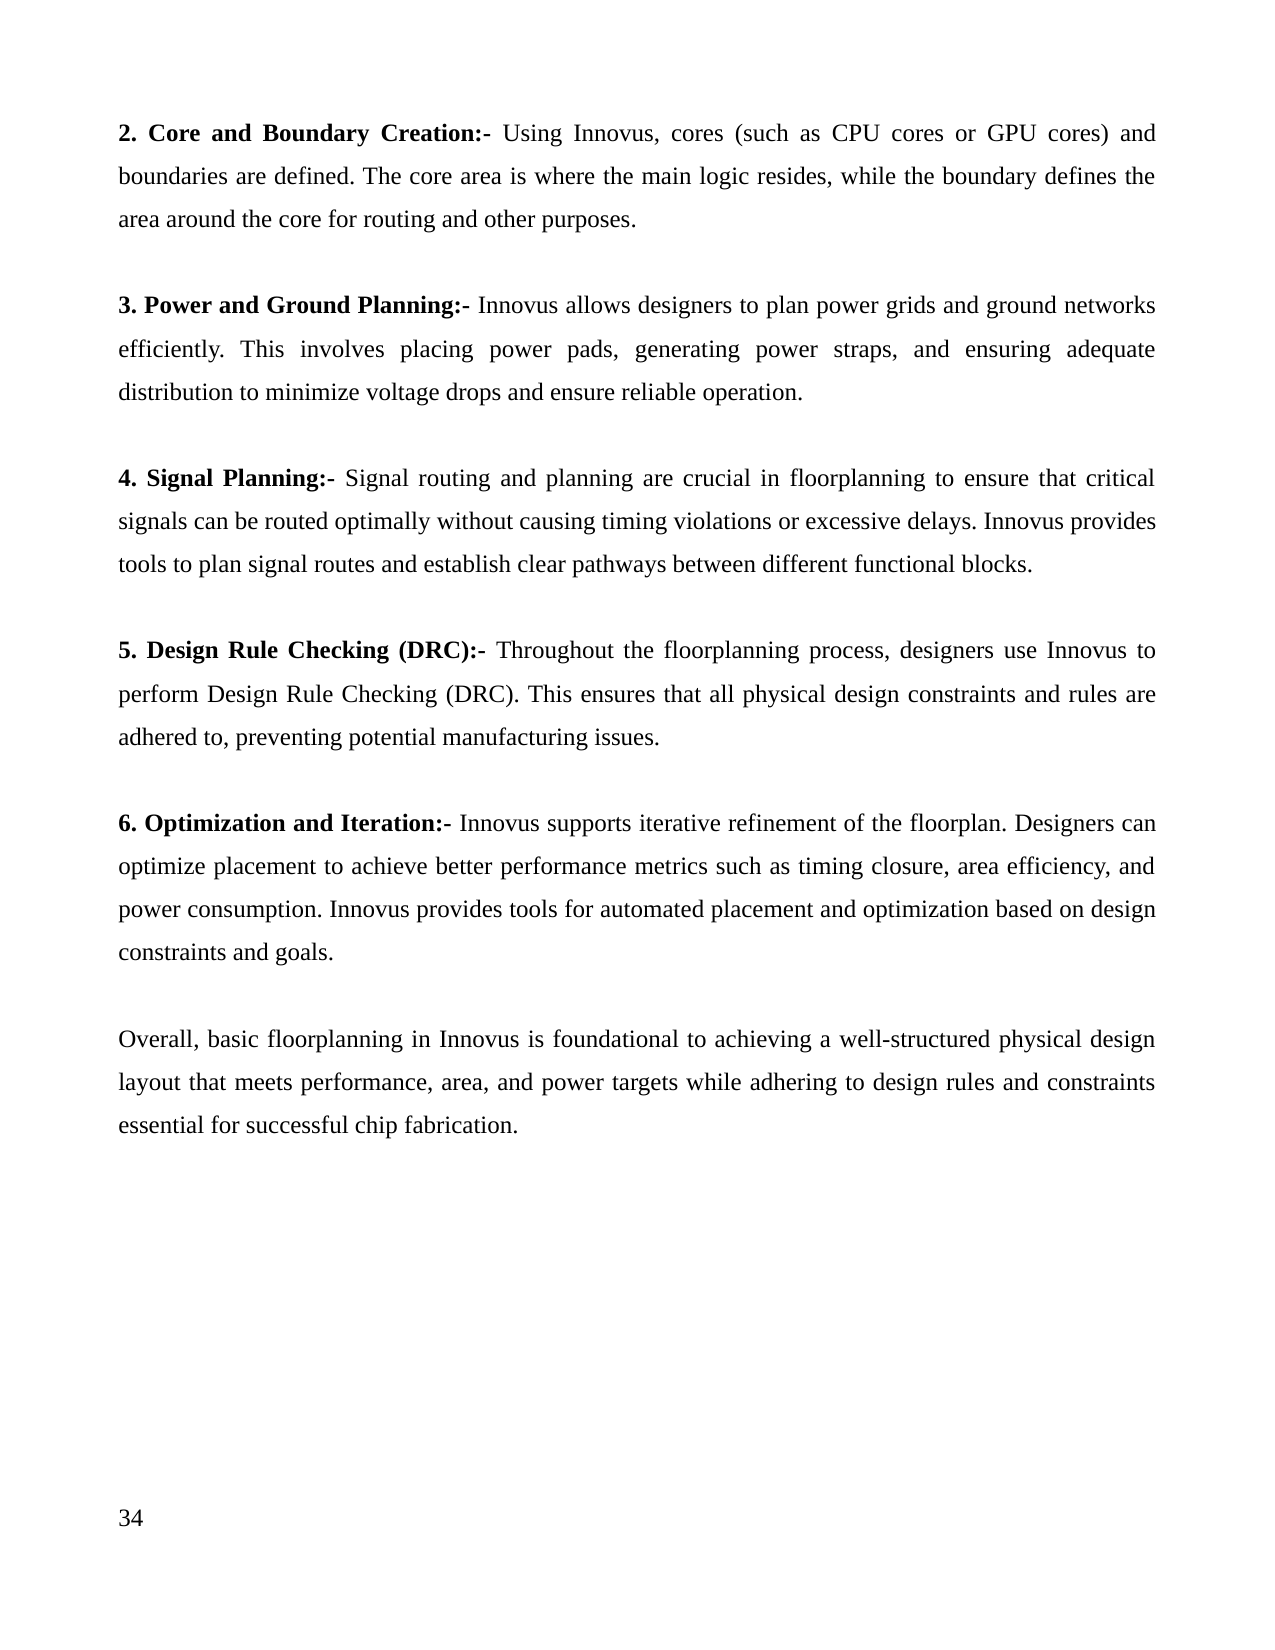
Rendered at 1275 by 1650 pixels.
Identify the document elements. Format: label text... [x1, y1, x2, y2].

text Overall, basic floorplanning in Innovus is foundational to achieving a well-structured physical design layout that meets performance, area, and power targets while adhering to design rules and constraints essential for successful chip fabrication. [118, 1024, 1157, 1139]
text 5. Design Rule Checking (DRC):- Throughout the floorplanning process, designers use Innovus to perform Design Rule Checking (DRC). This ensures that all physical design constraints and rules are adhered to, preventing potential manufacturing issues. [118, 636, 1157, 751]
text 6. Optimization and Iteration:- Innovus supports iterative refinement of the floorplan. Designers can optimize placement to achieve better performance metrics such as timing closure, area efficiency, and power consumption. Innovus provides tools for automated placement and optimization based on design constraints and goals. [118, 808, 1157, 966]
text 3. Power and Ground Planning:- Innovus allows designers to plan power grids and ground networks efficiently. This involves placing power pads, generating power straps, and ensuring adequate distribution to minimize voltage drops and ensure reliable operation. [118, 291, 1157, 406]
text 4. Signal Planning:- Signal routing and planning are crucial in floorplanning to ensure that critical signals can be routed optimally without causing timing violations or excessive delays. Innovus provides tools to plan signal routes and establish clear pathways between different functional blocks. [118, 463, 1157, 578]
text 2. Core and Boundary Creation:- Using Innovus, cores (such as CPU cores or GPU cores) and boundaries are defined. The core area is where the main logic resides, while the boundary defines the area around the core for routing and other purposes. [118, 118, 1157, 233]
